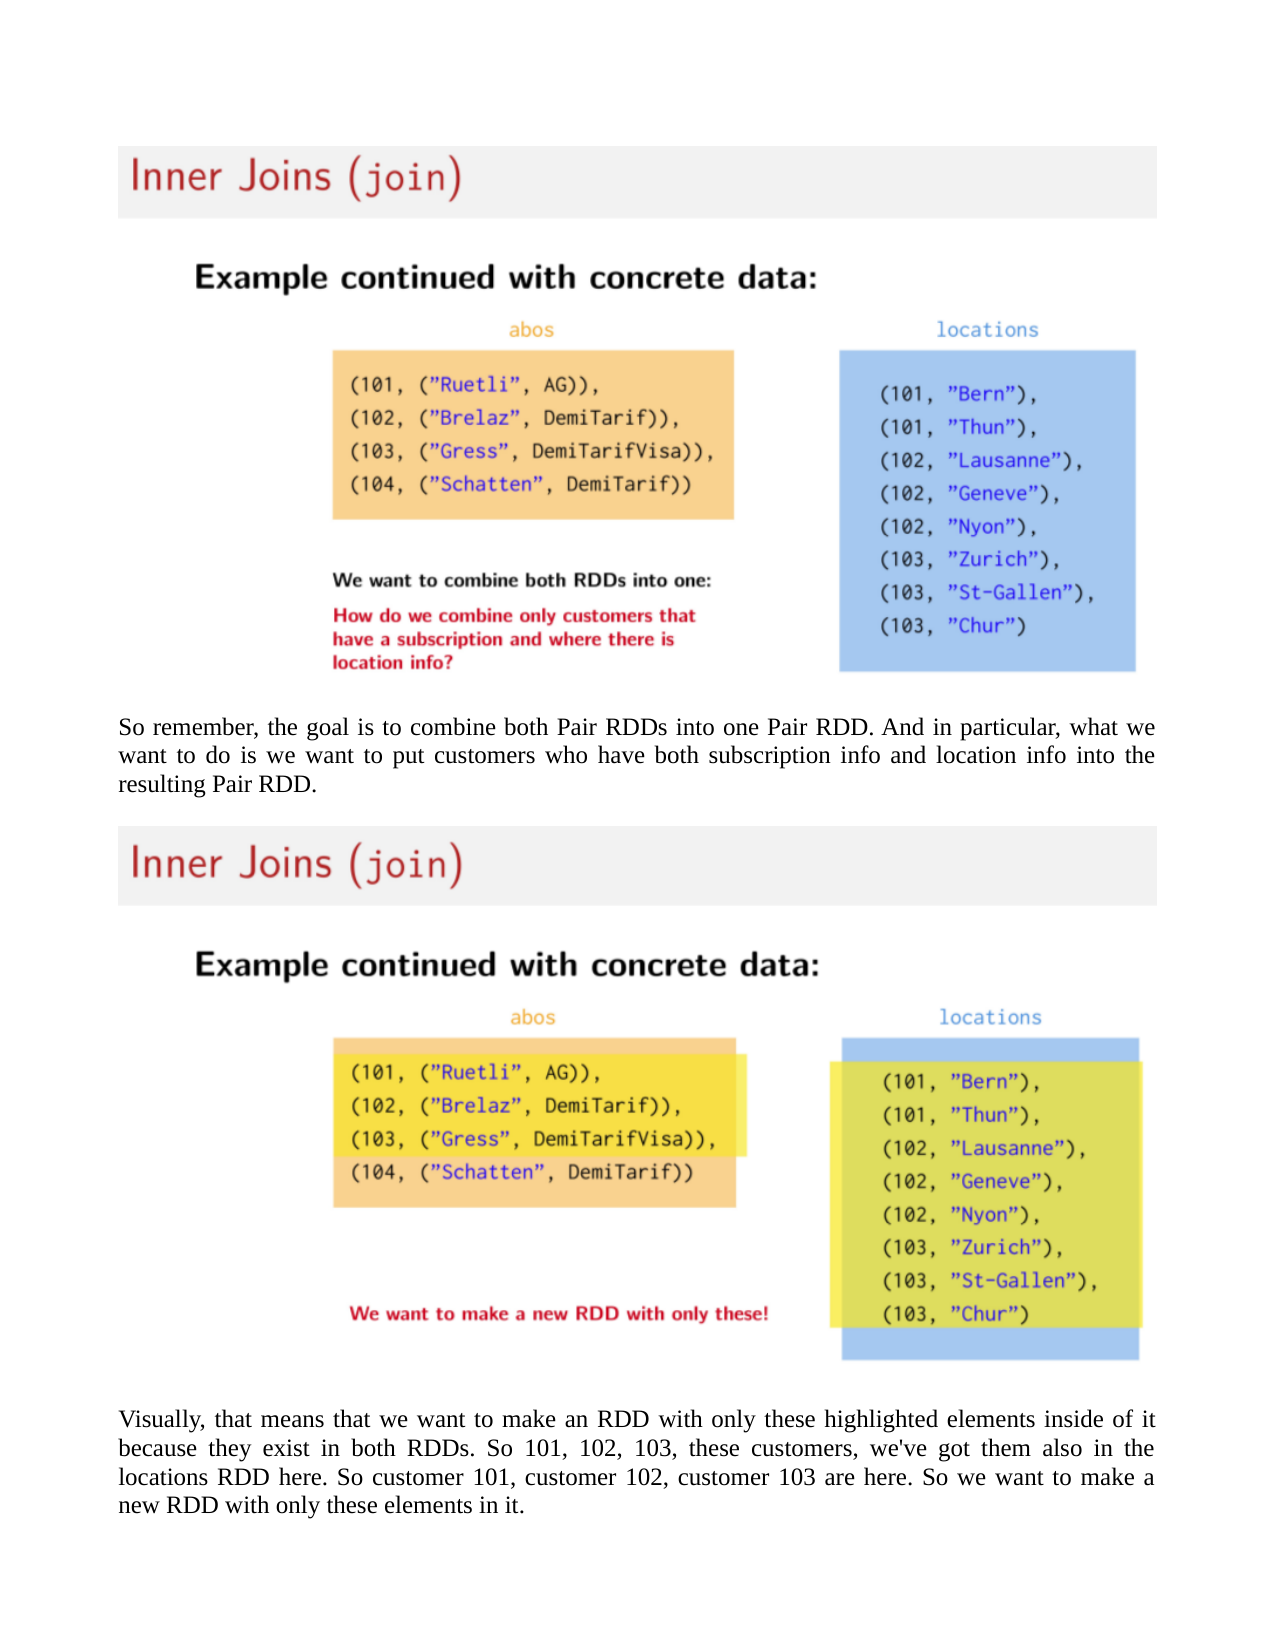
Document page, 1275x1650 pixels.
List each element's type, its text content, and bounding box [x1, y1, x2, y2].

text So remember, the goal is to combine both Pair RDDs into one Pair RDD. And in particular, what we want to do is we want to put customers who have both subscription info and location info into the resulting Pair RDD. [118, 712, 1157, 798]
picture [118, 146, 1157, 684]
picture [118, 826, 1157, 1376]
text Visually, that means that we want to make an RDD with only these highlighted elements inside of it because they exist in both RDDs. So 101, 102, 103, these customers, we've got them also in the locations RDD here. So customer 101, customer 102, customer 103 are here. So we want to make a new RDD with only these elements in it. [118, 1404, 1157, 1519]
